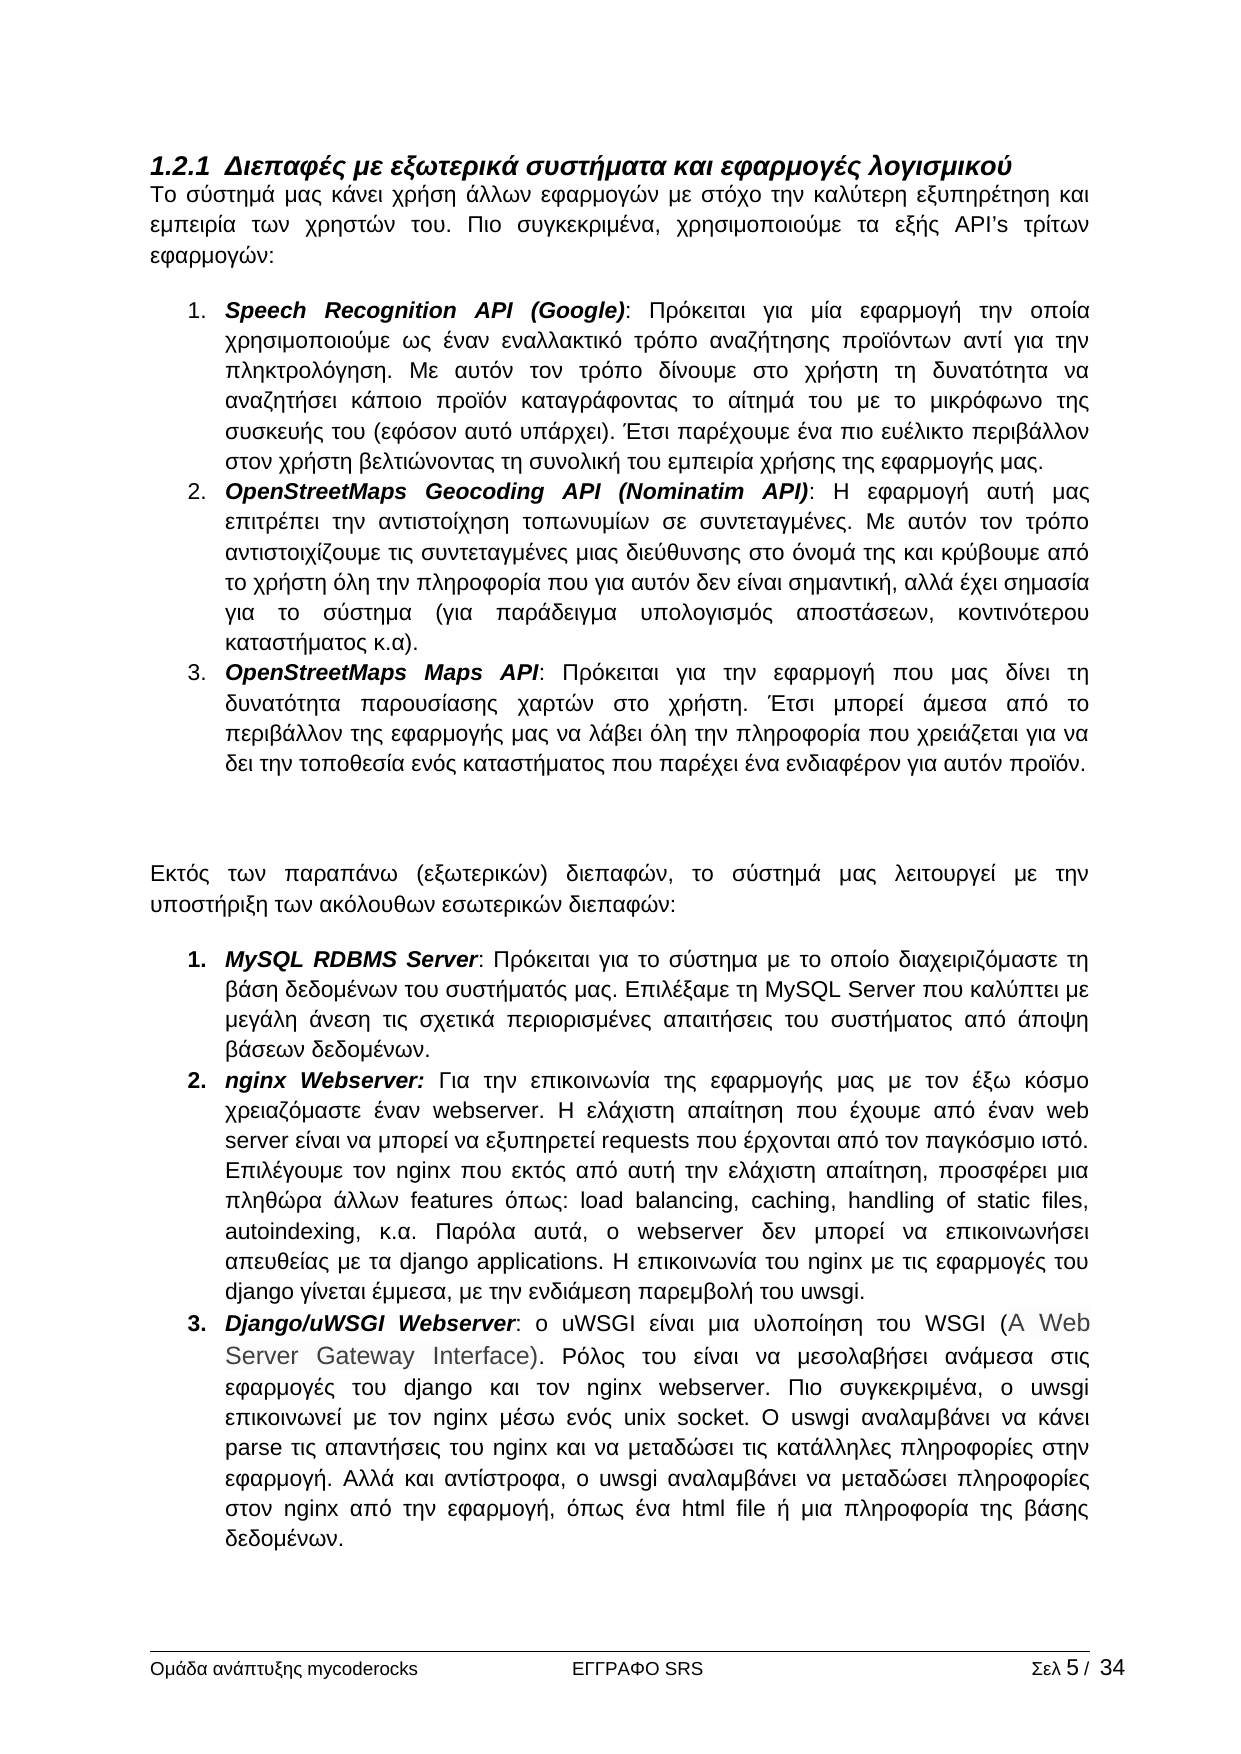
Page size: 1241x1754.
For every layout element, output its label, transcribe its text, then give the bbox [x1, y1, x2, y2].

list OpenStreetMaps Maps API: Πρόκειται για την εφαρμογή που μας δίνει τη δυνατότητα παρουσίασης χαρτών στο χρήστη. Έτσι μπορεί άμεσα από το περιβάλλον της εφαρμογής μας να λάβει όλη την πληροφορία που χρειάζεται για να δει την τοποθεσία ενός καταστήματος που παρέχει ένα ενδιαφέρον για αυτόν προϊόν. [187, 659, 1090, 776]
text Το σύστημά μας κάνει χρήση άλλων εφαρμογών με στόχο την καλύτερη εξυπηρέτηση και εμπειρία των χρηστών του. Πιο συγκεκριμένα, χρησιμοποιούμε τα εξής API’s τρίτων εφαρμογών: [150, 181, 1090, 268]
list nginx Webserver: Για την επικοινωνία της εφαρμογής μας με τον έξω κόσμο χρειαζόμαστε έναν webserver. Η ελάχιστη απαίτηση που έχουμε από έναν web server είναι να μπορεί να εξυπηρετεί requests που έρχονται από τον παγκόσμιο ιστό. Επιλέγουμε τον nginx που εκτός από αυτή την ελάχιστη απαίτηση, προσφέρει μια πληθώρα άλλων features όπως: load balancing, caching, handling of static files, autoindexing, κ.α. Παρόλα αυτά, ο webserver δεν μπορεί να επικοινωνήσει απευθείας με τα django applications. Η επικοινωνία του nginx με τις εφαρμογές του django γίνεται έμμεσα, με την ενδιάμεση παρεμβολή του uwsgi. [187, 1067, 1090, 1304]
text Εκτός των παραπάνω (εξωτερικών) διεπαφών, το σύστημά μας λειτουργεί με την υποστήριξη των ακόλουθων εσωτερικών διεπαφών: [150, 860, 1090, 917]
list Django/uWSGI Webserver: ο uWSGI είναι μια υλοποίηση του WSGI (A Web Server Gateway Interface). Ρόλος του είναι να μεσολαβήσει ανάμεσα στις εφαρμογές του django και τον nginx webserver. Πιο συγκεκριμένα, ο uwsgi επικοινωνεί με τον nginx μέσω ενός unix socket. Ο uswgi αναλαμβάνει να κάνει parse τις απαντήσεις του nginx και να μεταδώσει τις κατάλληλες πληροφορίες στην εφαρμογή. Αλλά και αντίστροφα, ο uwsgi αναλαμβάνει να μεταδώσει πληροφορίες στον nginx από την εφαρμογή, όπως ένα html file ή μια πληροφορία της βάσης δεδομένων. [187, 1308, 1090, 1551]
list MySQL RDBMS Server: Πρόκειται για το σύστημα με το οποίο διαχειριζόμαστε τη βάση δεδομένων του συστήματός μας. Επιλέξαμε τη MySQL Server που καλύπτει με μεγάλη άνεση τις σχετικά περιορισμένες απαιτήσεις του συστήματος από άποψη βάσεων δεδομένων. [187, 946, 1090, 1063]
list OpenStreetMaps Geocoding API (Nominatim API): H εφαρμογή αυτή μας επιτρέπει την αντιστοίχηση τοπωνυμίων σε συντεταγμένες. Με αυτόν τον τρόπο αντιστοιχίζουμε τις συντεταγμένες μιας διεύθυνσης στο όνομά της και κρύβουμε από το χρήστη όλη την πληροφορία που για αυτόν δεν είναι σημαντική, αλλά έχει σημασία για το σύστημα (για παράδειγμα υπολογισμός αποστάσεων, κοντινότερου καταστήματος κ.α). [187, 478, 1090, 656]
list Speech Recognition API (Google): Πρόκειται για μία εφαρμογή την οποία χρησιμοποιούμε ως έναν εναλλακτικό τρόπο αναζήτησης προϊόντων αντί για την πληκτρολόγηση. Με αυτόν τον τρόπο δίνουμε στο χρήστη τη δυνατότητα να αναζητήσει κάποιο προϊόν καταγράφοντας το αίτημά του με το μικρόφωνο της συσκευής του (εφόσον αυτό υπάρχει). Έτσι παρέχουμε ένα πιο ευέλικτο περιβάλλον στον χρήστη βελτιώνοντας τη συνολική του εμπειρία χρήσης της εφαρμογής μας. [187, 297, 1090, 474]
subtitle 1.2.1 Διεπαφές με εξωτερικά συστήματα και εφαρμογές λογισμικού [150, 150, 1090, 181]
